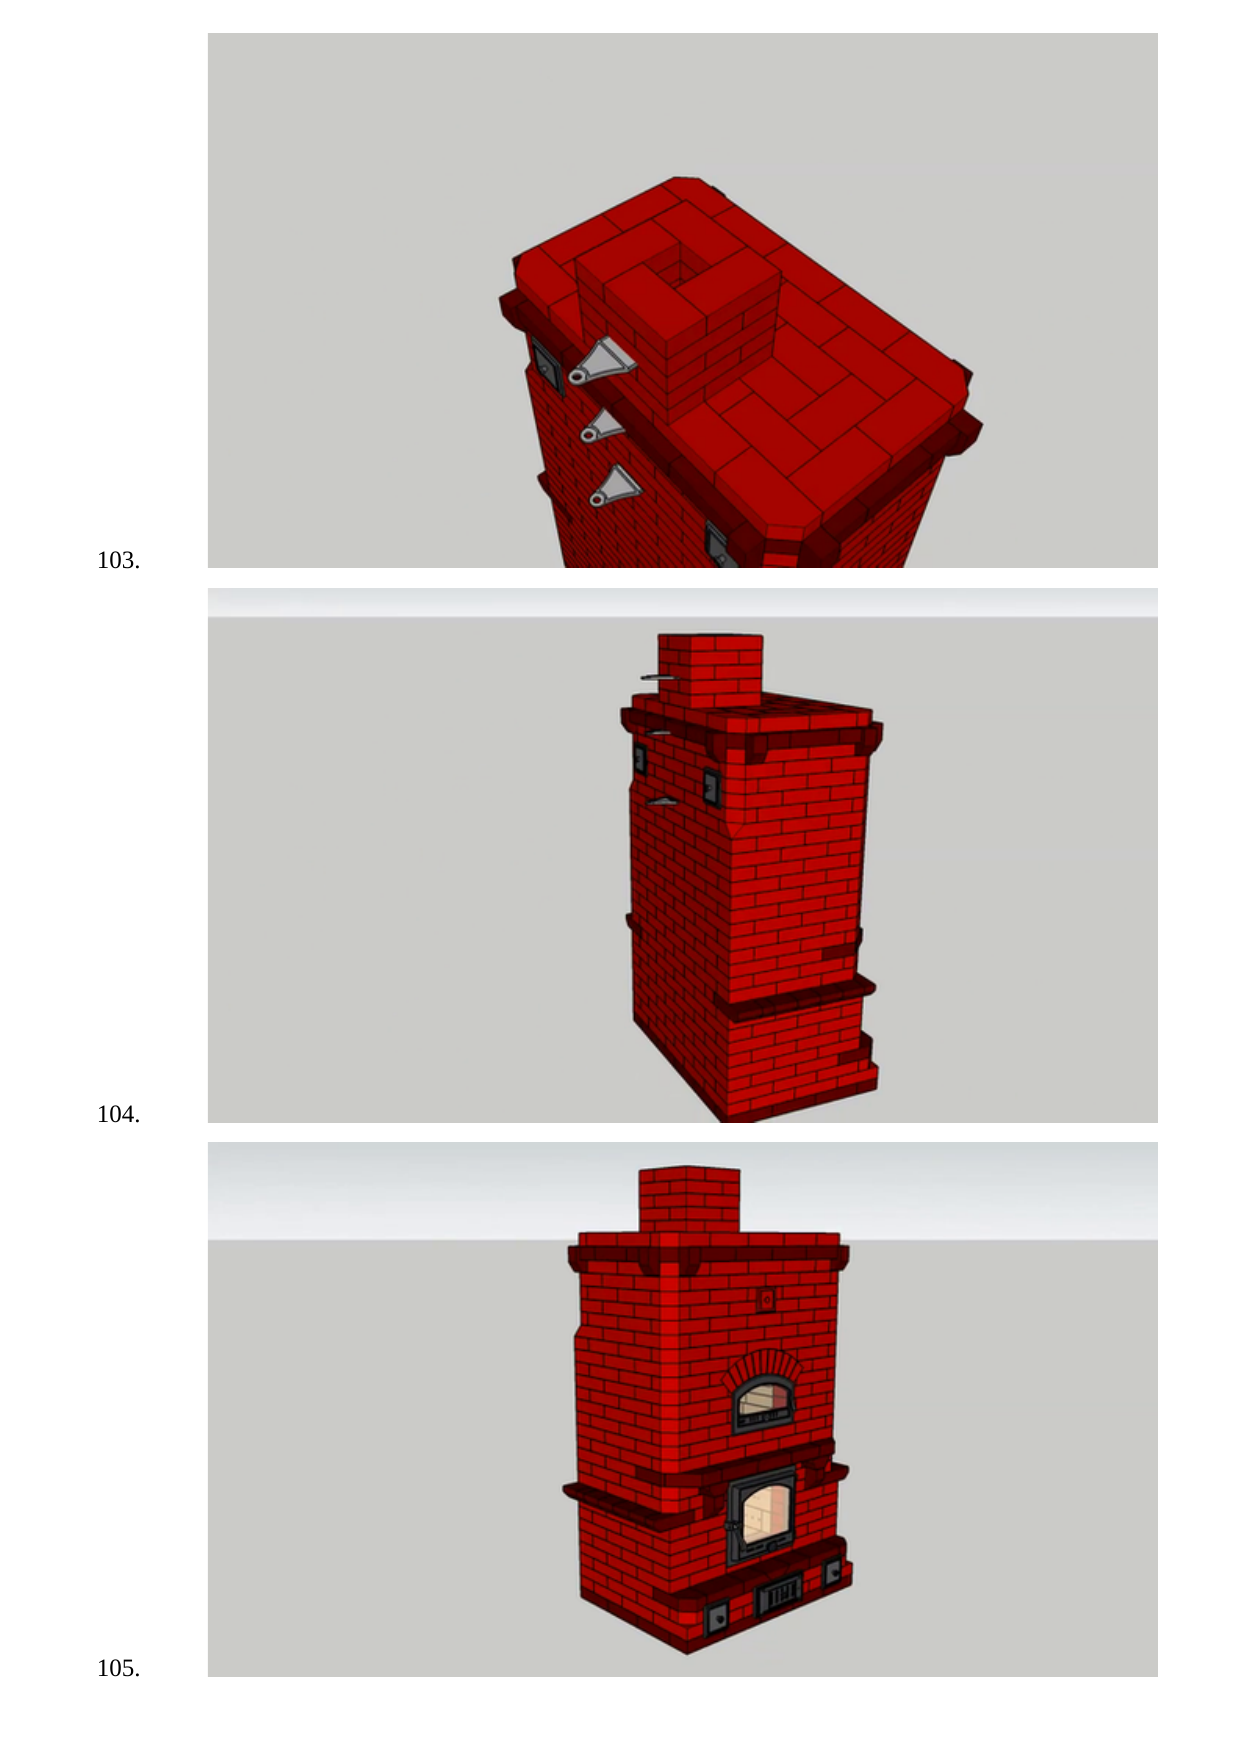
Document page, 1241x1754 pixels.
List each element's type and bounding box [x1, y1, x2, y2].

picture [207, 33, 1158, 568]
picture [207, 1142, 1158, 1677]
picture [207, 588, 1158, 1123]
